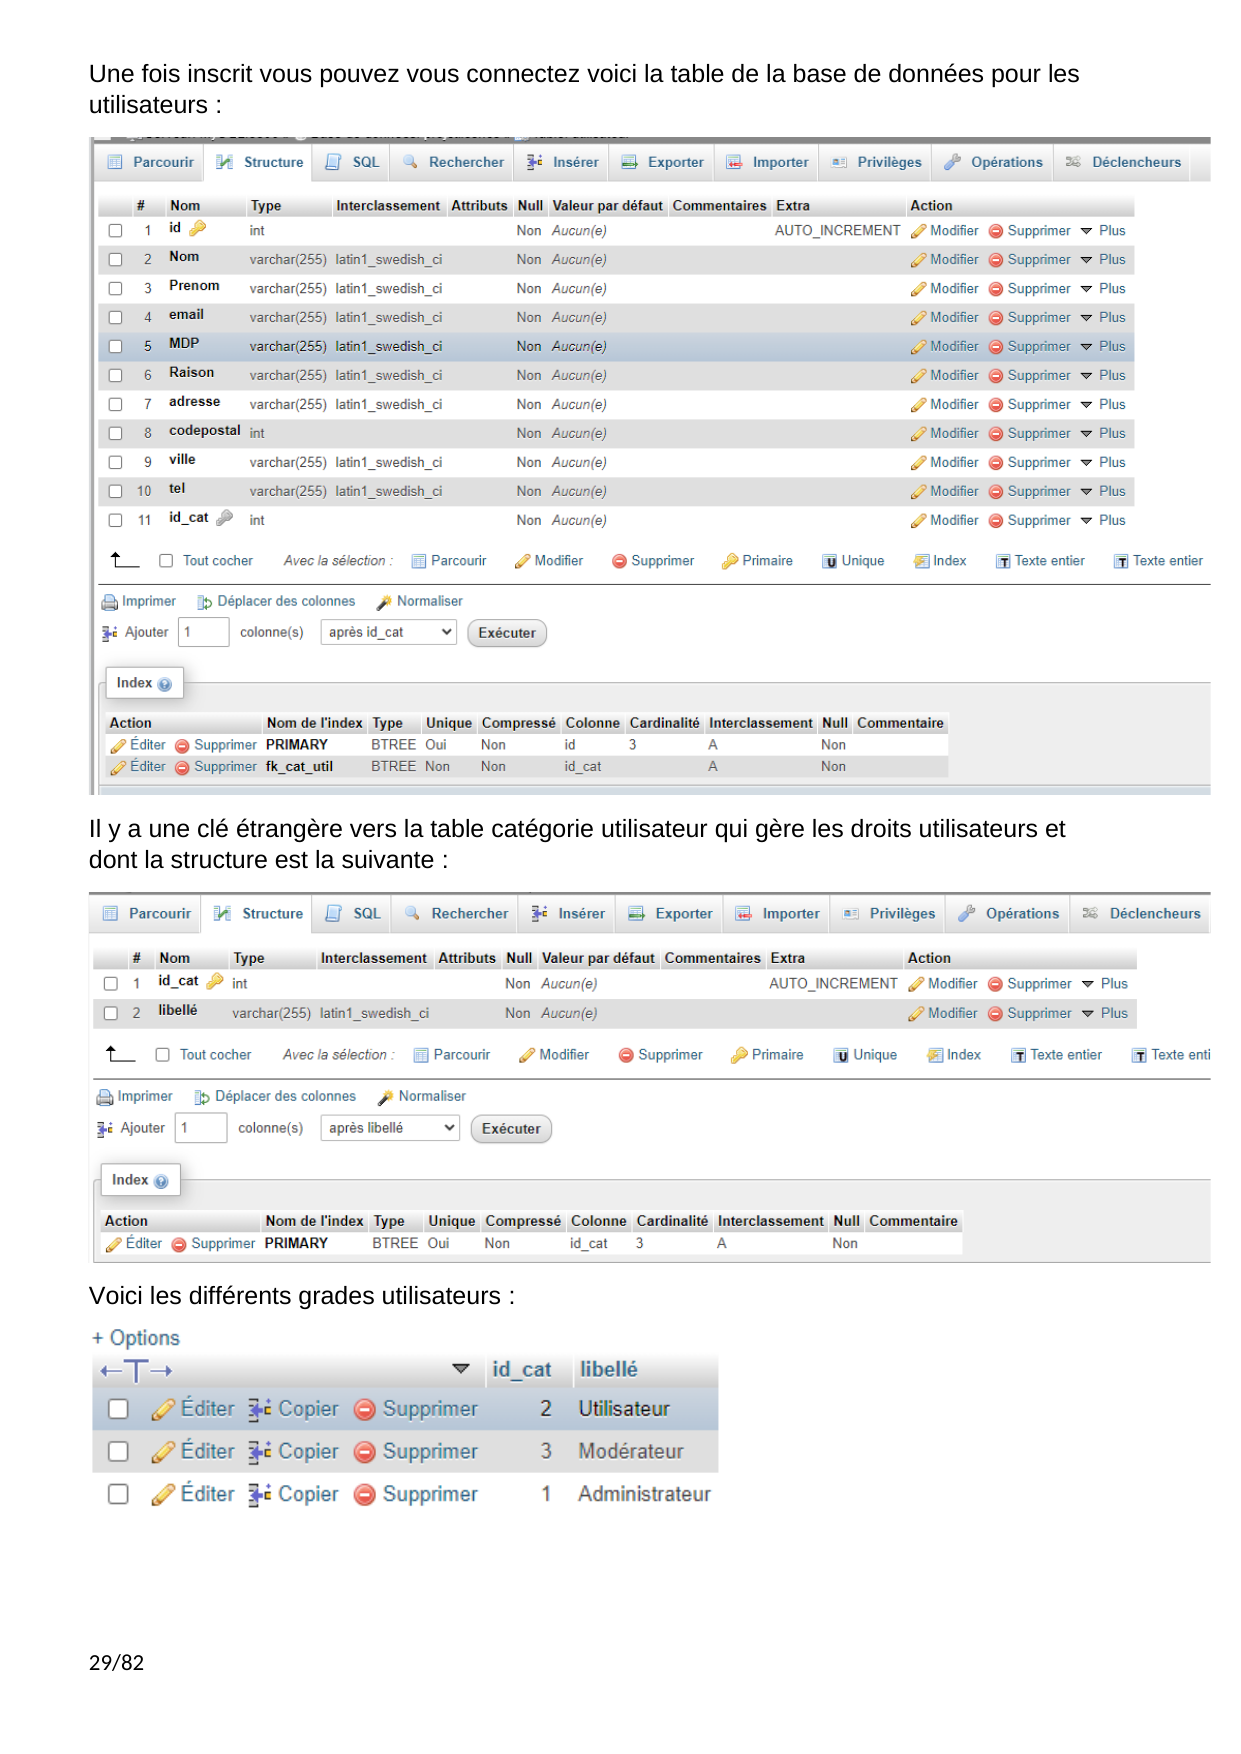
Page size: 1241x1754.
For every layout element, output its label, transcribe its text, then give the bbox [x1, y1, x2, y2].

text Voici les différents grades utilisateurs : [89, 1281, 1092, 1310]
text Il y a une clé étrangère vers la table catégorie utilisateur qui gère les droits utilisateurs et dont la structure est la suivante : [89, 814, 1092, 873]
picture [88, 1328, 750, 1525]
text Une fois inscrit vous pouvez vous connectez voici la table de la base de données pour les utilisateurs : [89, 59, 1092, 119]
picture [88, 137, 1211, 795]
picture [88, 892, 1211, 1263]
